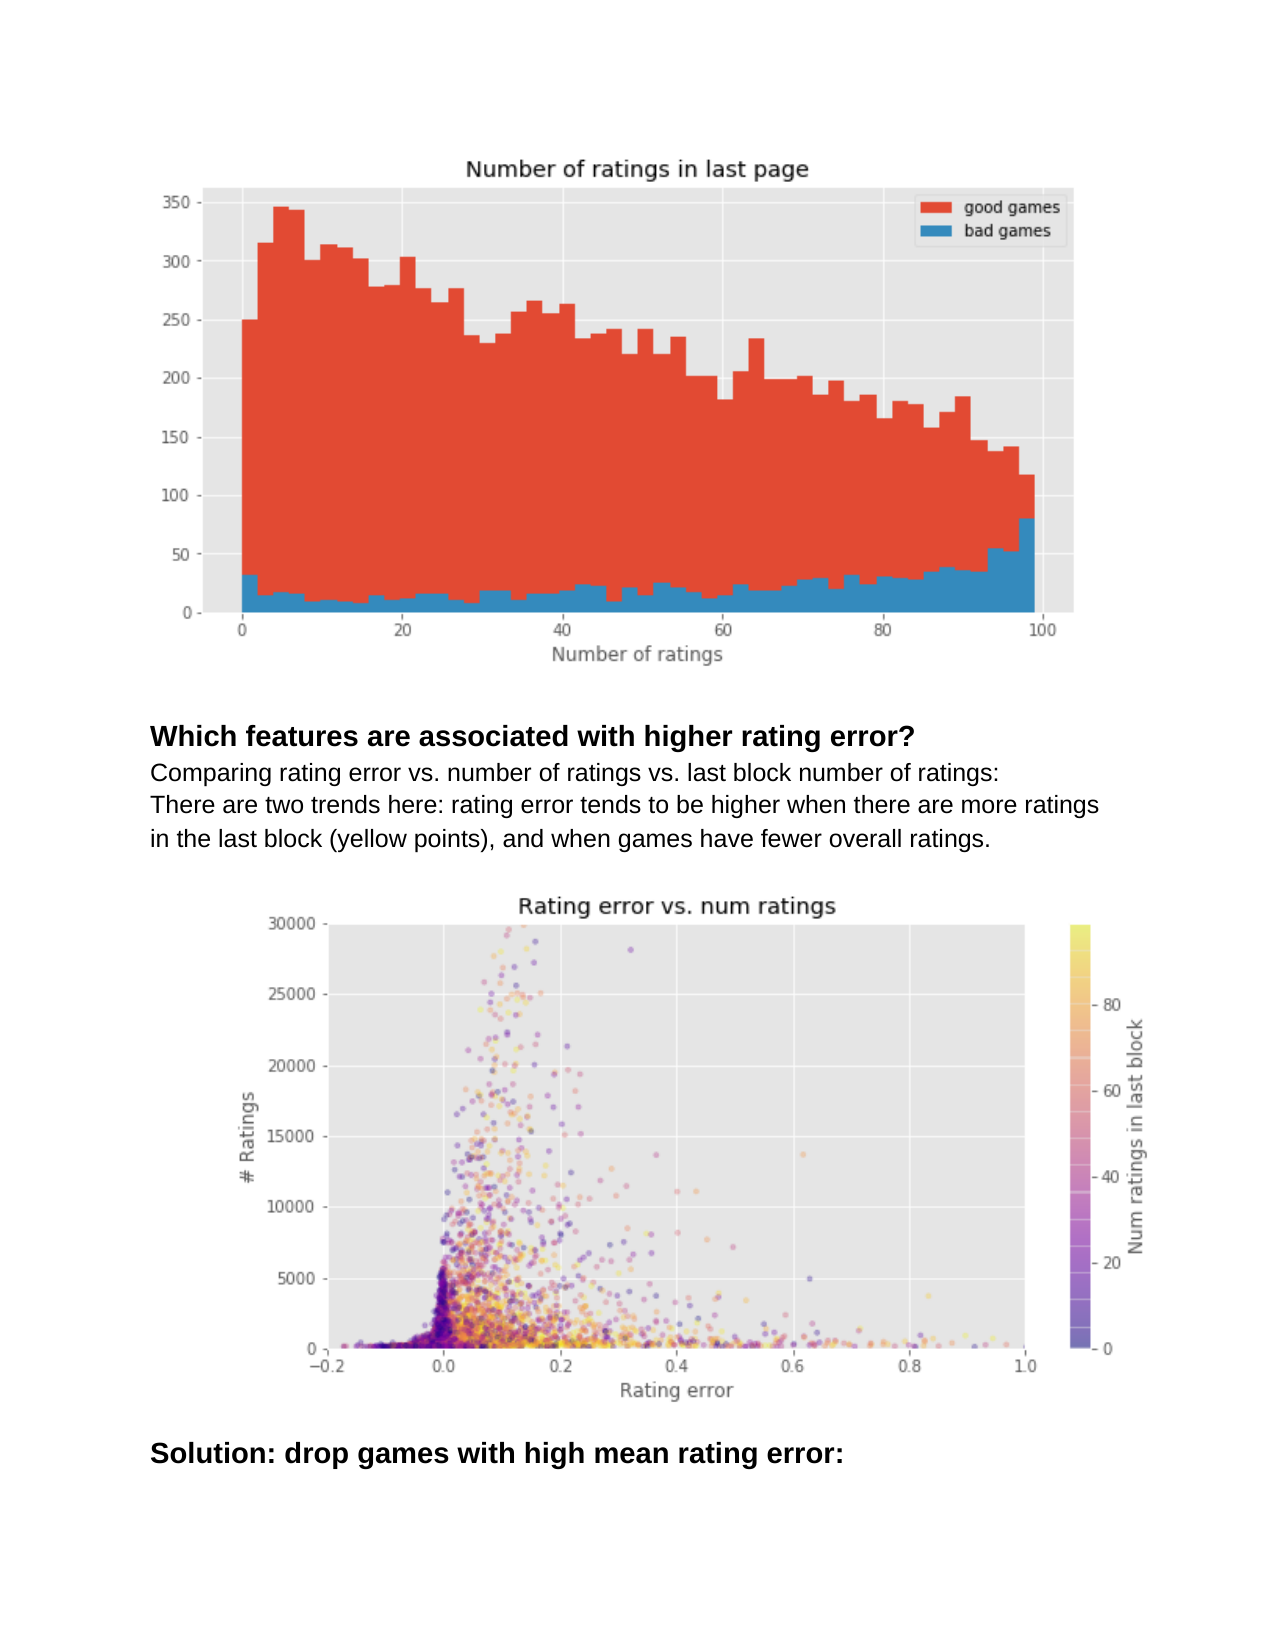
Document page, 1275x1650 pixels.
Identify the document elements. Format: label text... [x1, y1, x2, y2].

picture [229, 886, 1158, 1413]
text Solution: drop games with high mean rating error: [150, 934, 1125, 1470]
text There are two trends here: rating error tends to be higher when there are more ratings in the last block (yellow points), and when games have fewer overall ratings. [150, 791, 1125, 852]
picture [150, 150, 1085, 677]
text Which features are associated with higher rating error? [150, 719, 1125, 752]
text Comparing rating error vs. number of ratings vs. last block number of ratings: [150, 757, 1125, 786]
